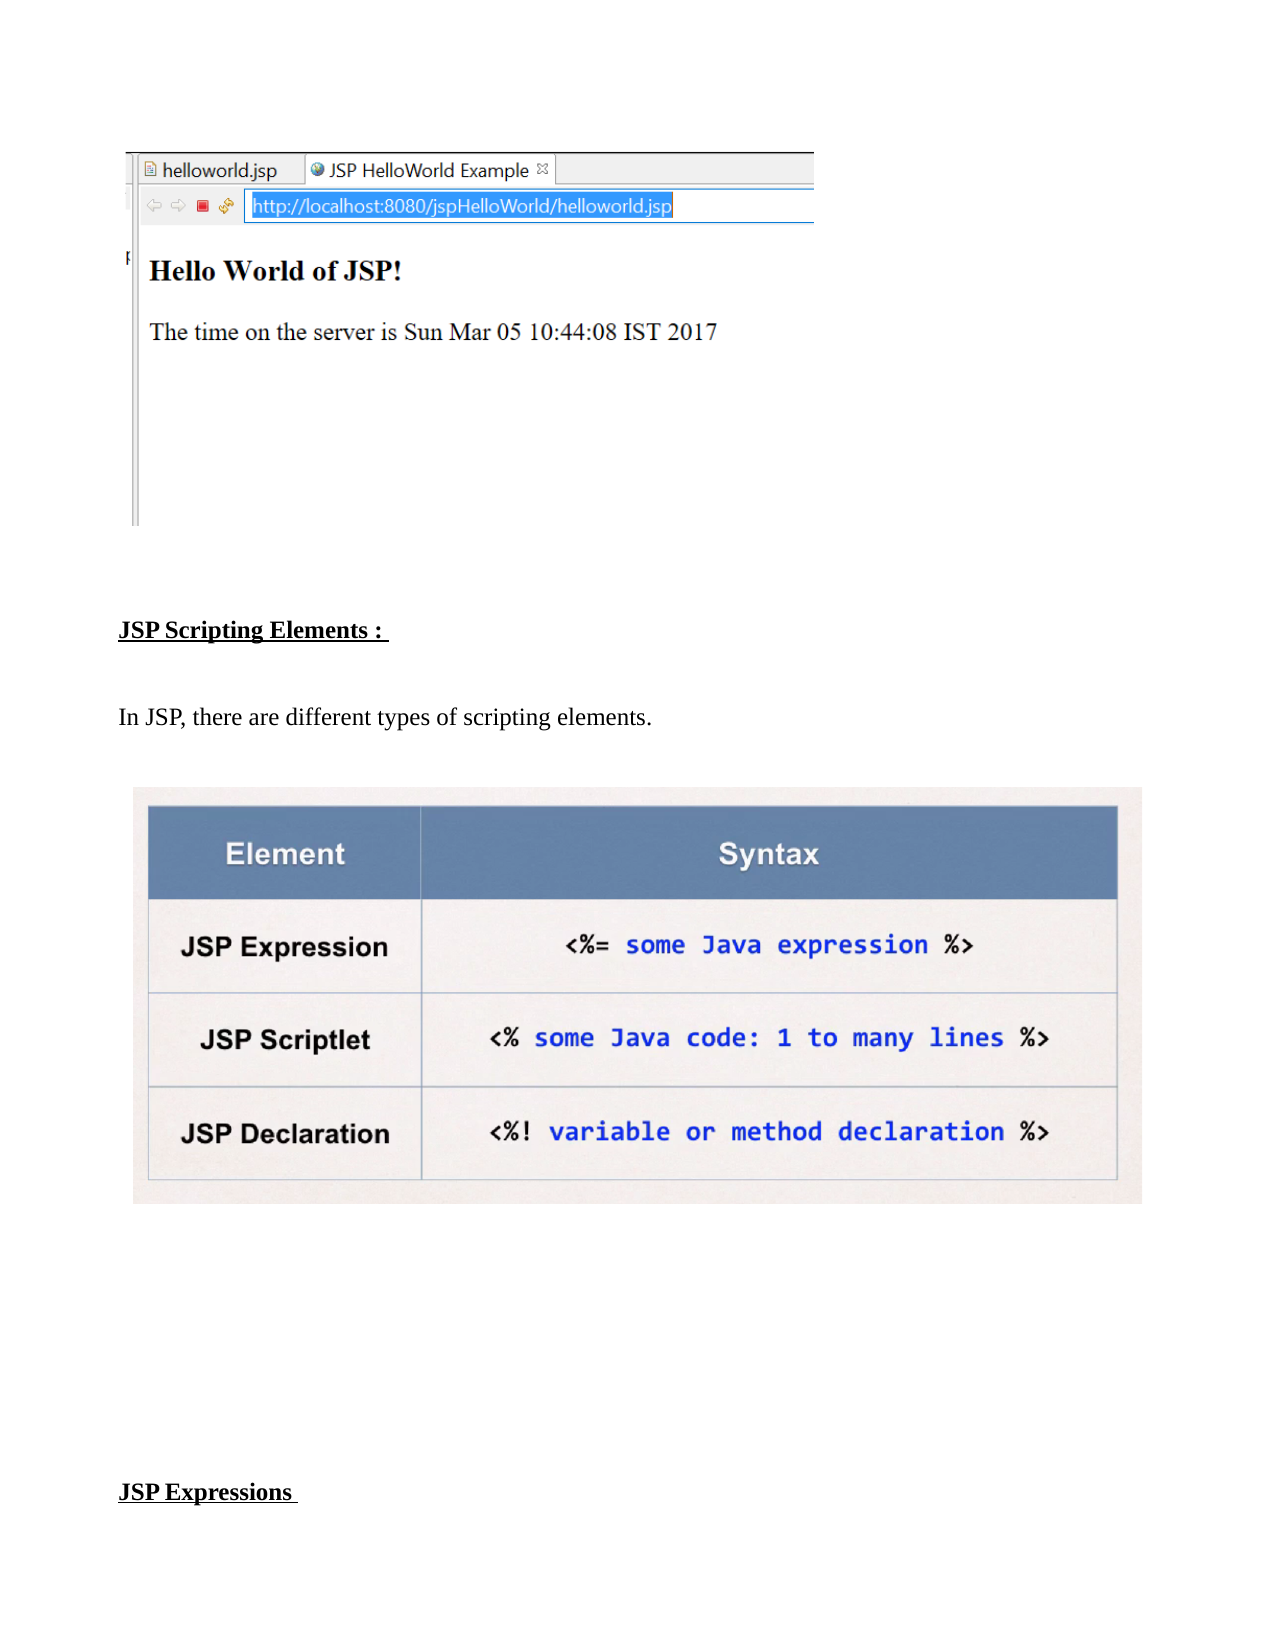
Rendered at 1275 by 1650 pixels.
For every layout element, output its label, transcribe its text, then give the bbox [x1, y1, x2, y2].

picture [125, 151, 814, 526]
text JSP Scripting Elements : [118, 615, 1157, 644]
text In JSP, there are different types of scripting elements. [118, 702, 1157, 730]
text JSP Expressions [118, 1477, 1157, 1506]
picture [133, 787, 1143, 1204]
